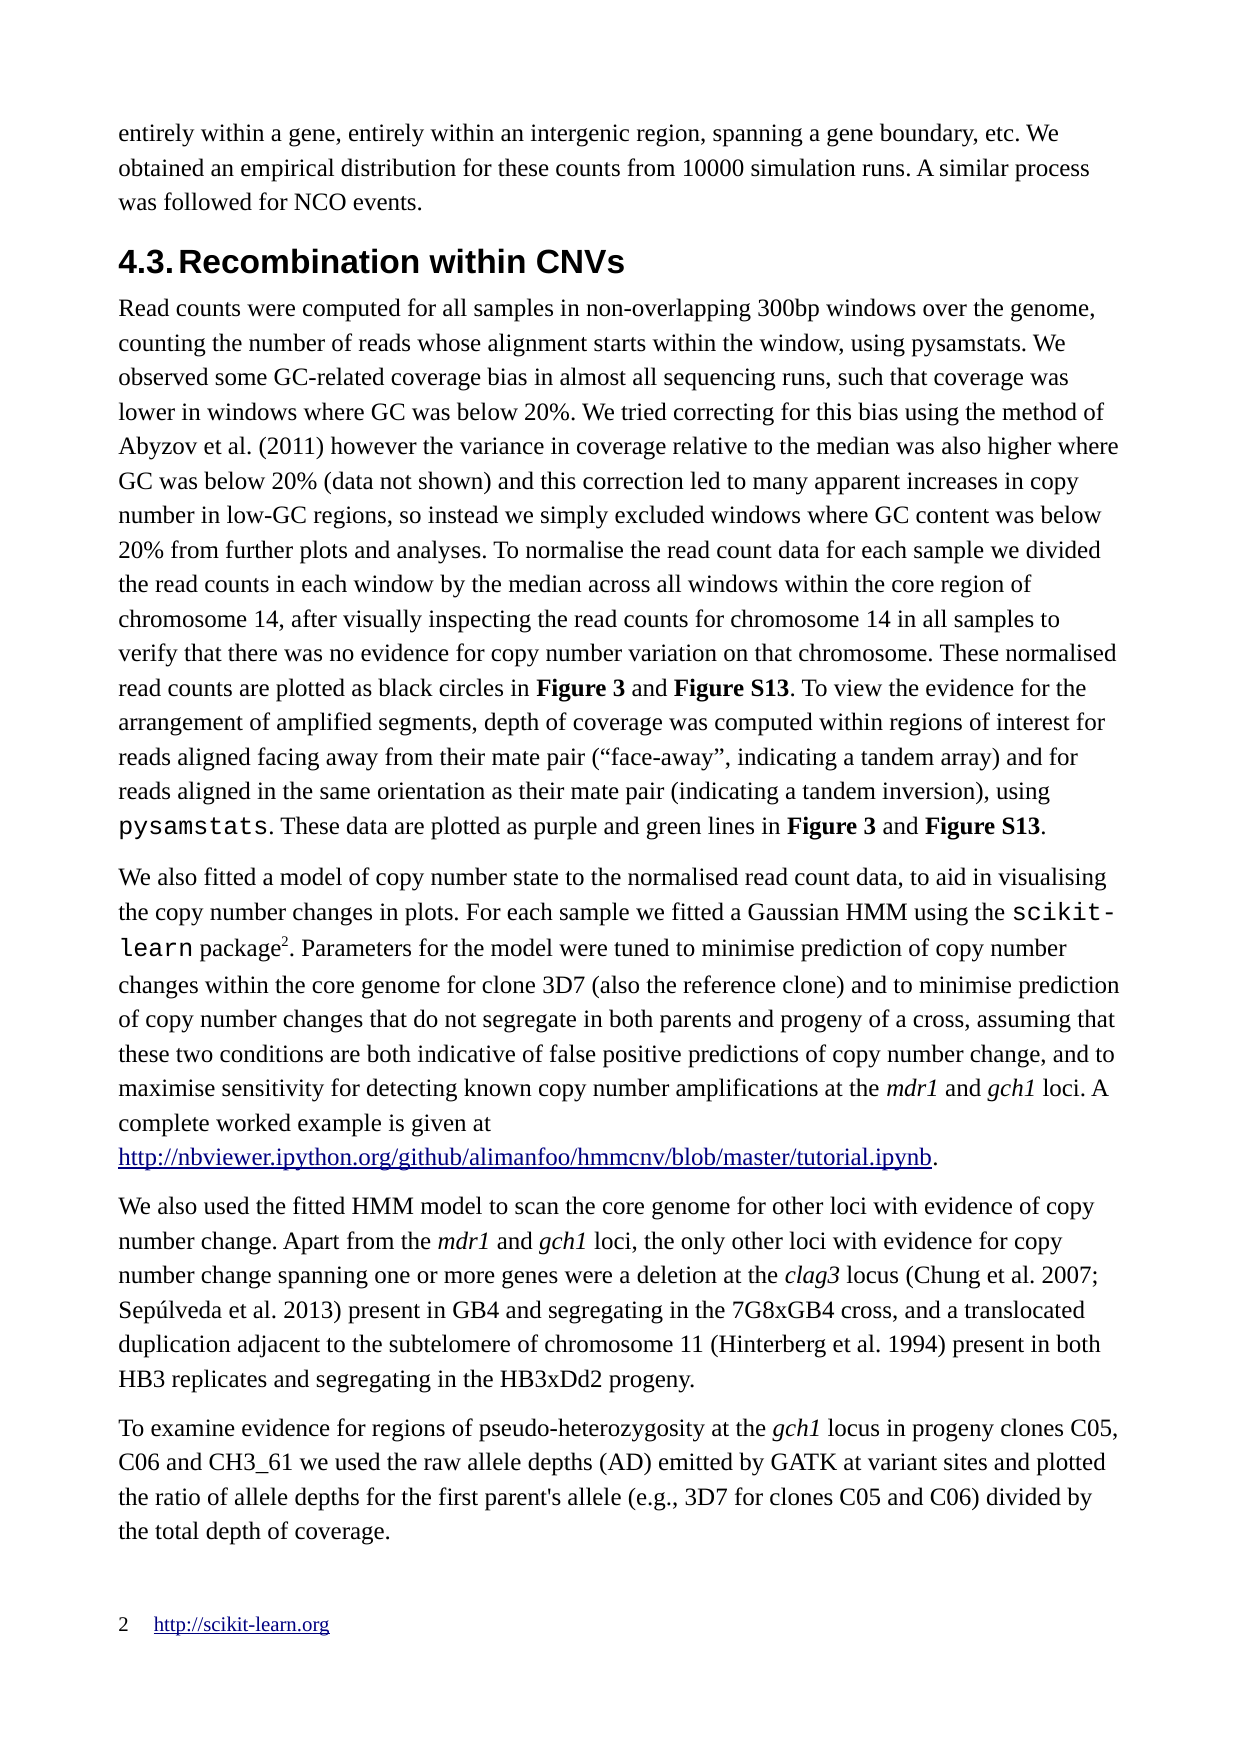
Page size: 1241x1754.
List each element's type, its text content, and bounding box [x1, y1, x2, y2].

text http://scikit-learn.org [118, 1612, 1122, 1636]
text We also used the fitted HMM model to scan the core genome for other loci with evidence of copy number change. Apart from the mdr1 and gch1 loci, the only other loci with evidence for copy number change spanning one or more genes were a deletion at the clag3 locus (Chung et al. 2007; Sepúlveda et al. 2013)⁠ present in GB4 and segregating in the 7G8xGB4 cross, and a translocated duplication adjacent to the subtelomere of chromosome 11 (Hinterberg et al. 1994)⁠ present in both HB3 replicates and segregating in the HB3xDd2 progeny. [118, 1191, 1122, 1392]
text To examine evidence for regions of pseudo-heterozygosity at the gch1 locus in progeny clones C05, C06 and CH3_61 we used the raw allele depths (AD) emitted by GATK at variant sites and plotted the ratio of allele depths for the first parent's allele (e.g., 3D7 for clones C05 and C06) divided by the total depth of coverage. [118, 1413, 1122, 1545]
text entirely within a gene, entirely within an intergenic region, spanning a gene boundary, etc. We obtained an empirical distribution for these counts from 10000 simulation runs. A similar process was followed for NCO events. [118, 118, 1122, 216]
text Read counts were computed for all samples in non-overlapping 300bp windows over the genome, counting the number of reads whose alignment starts within the window, using pysamstats. We observed some GC-related coverage bias in almost all sequencing runs, such that coverage was lower in windows where GC was below 20%. We tried correcting for this bias using the method of Abyzov et al. (2011)⁠ however the variance in coverage relative to the median was also higher where GC was below 20% (data not shown) and this correction led to many apparent increases in copy number in low-GC regions, so instead we simply excluded windows where GC content was below 20% from further plots and analyses. To normalise the read count data for each sample we divided the read counts in each window by the median across all windows within the core region of chromosome 14, after visually inspecting the read counts for chromosome 14 in all samples to verify that there was no evidence for copy number variation on that chromosome. These normalised read counts are plotted as black circles in Figure 3 and Figure S13. To view the evidence for the arrangement of amplified segments, depth of coverage was computed within regions of interest for reads aligned facing away from their mate pair (“face-away”, indicating a tandem array) and for reads aligned in the same orientation as their mate pair (indicating a tandem inversion), using pysamstats. These data are plotted as purple and green lines in Figure 3 and Figure S13. [118, 293, 1122, 842]
text We also fitted a model of copy number state to the normalised read count data, to aid in visualising the copy number changes in plots. For each sample we fitted a Gaussian HMM using the scikit-learn package. Parameters for the model were tuned to minimise prediction of copy number changes within the core genome for clone 3D7 (also the reference clone) and to minimise prediction of copy number changes that do not segregate in both parents and progeny of a cross, assuming that these two conditions are both indicative of false positive predictions of copy number change, and to maximise sensitivity for detecting known copy number amplifications at the mdr1 and gch1 loci. A complete worked example is given at http://nbviewer.ipython.org/github/alimanfoo/hmmcnv/blob/master/tutorial.ipynb. [118, 862, 1122, 1171]
subtitle Recombination within CNVs [118, 242, 1122, 281]
